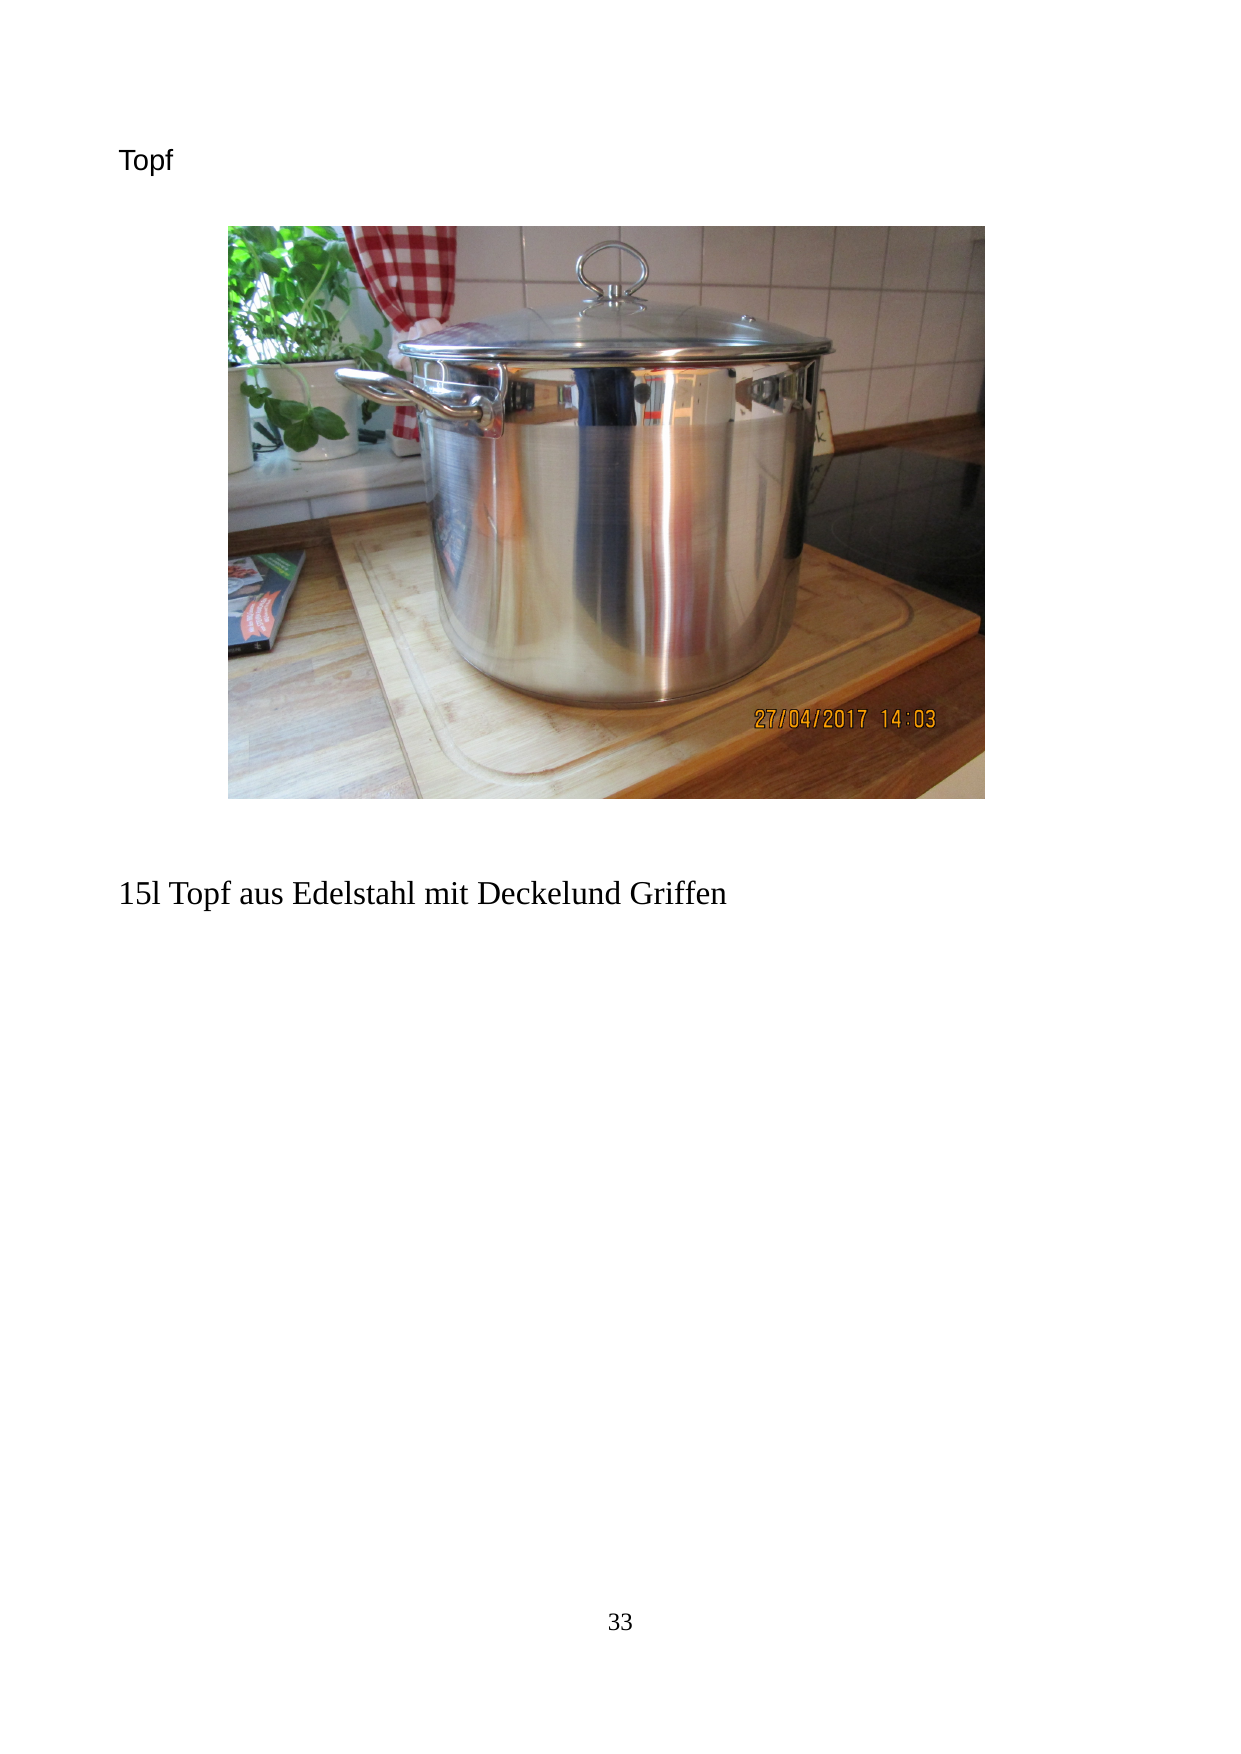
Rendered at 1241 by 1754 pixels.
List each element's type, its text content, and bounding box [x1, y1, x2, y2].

subtitle Topf [118, 143, 1122, 177]
text 15l Topf aus Edelstahl mit Deckelund Griffen [118, 873, 1122, 912]
picture [228, 226, 985, 799]
